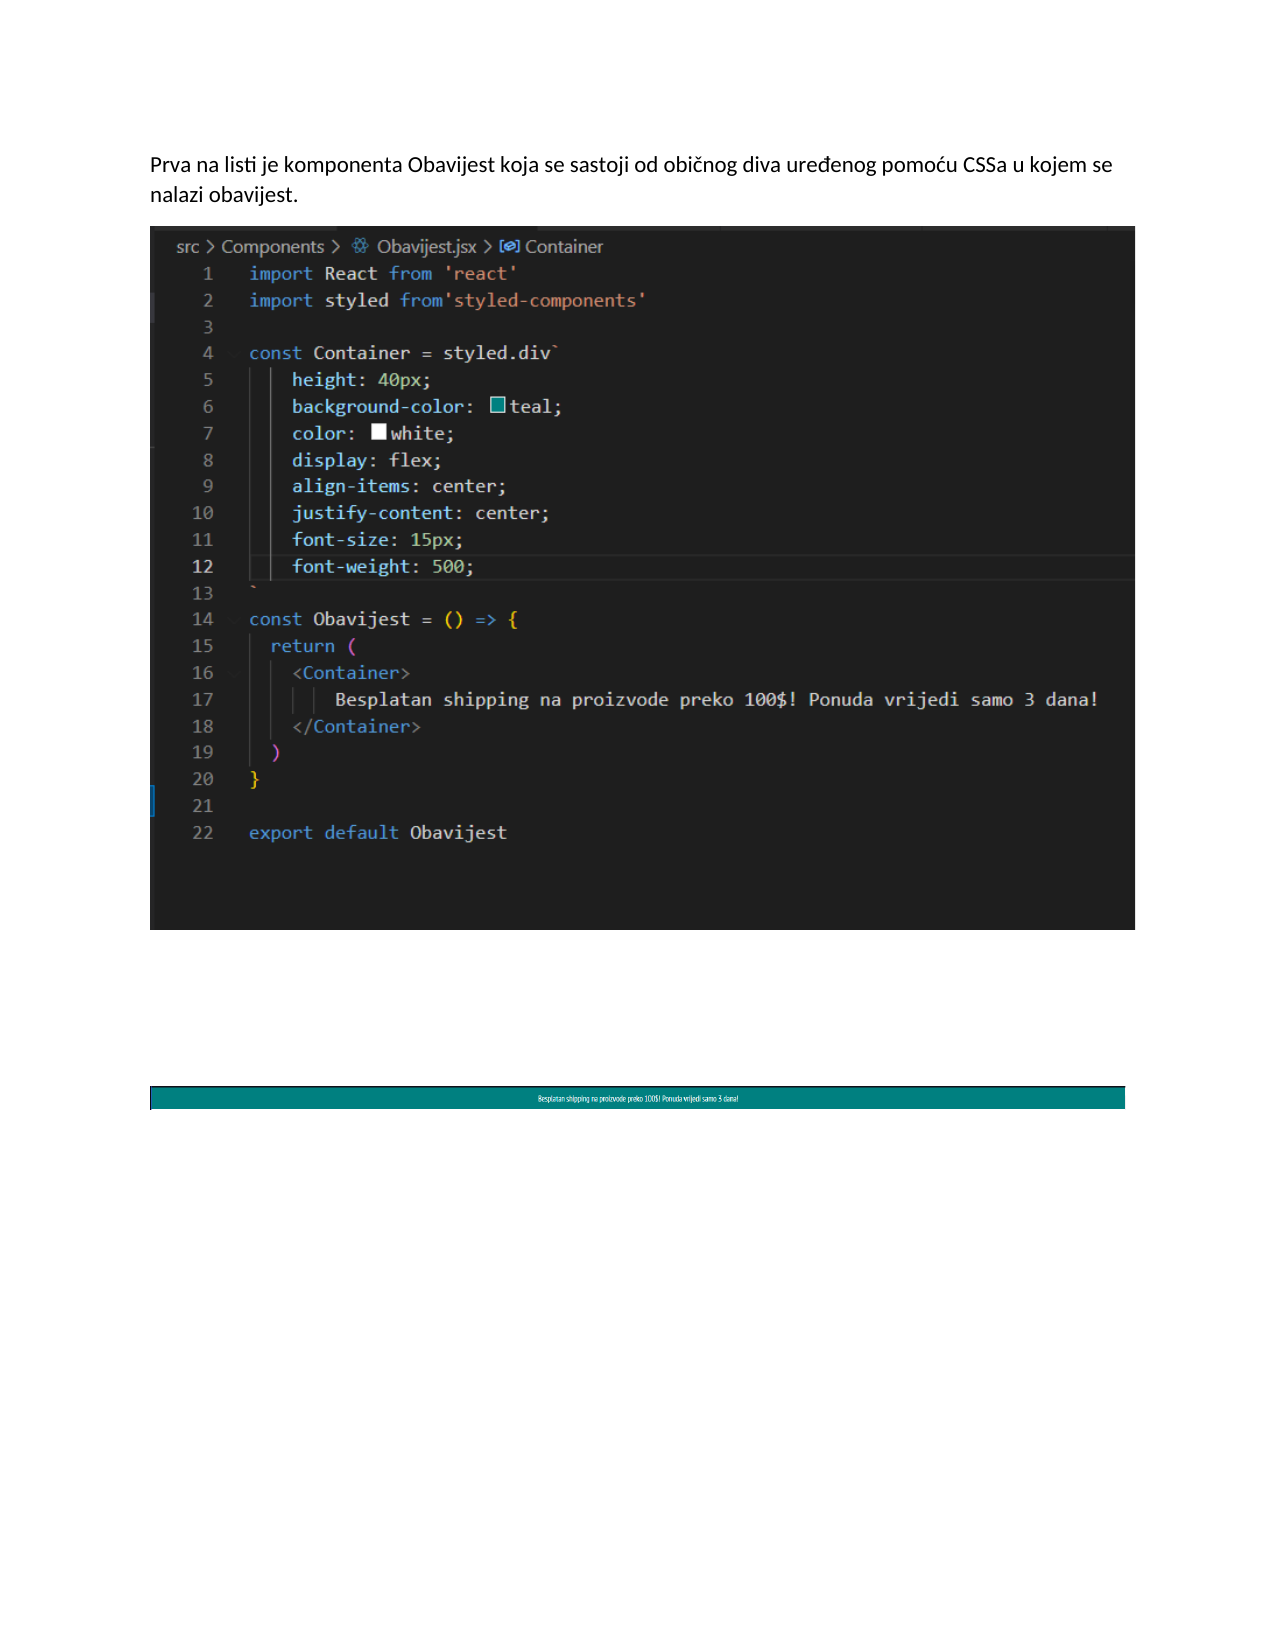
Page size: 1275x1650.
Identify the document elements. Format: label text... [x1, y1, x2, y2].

text Prva na listi je komponenta Obavijest koja se sastoji od običnog diva uređenog pomoću CSSa u kojem se nalazi obavijest. [150, 150, 1125, 208]
